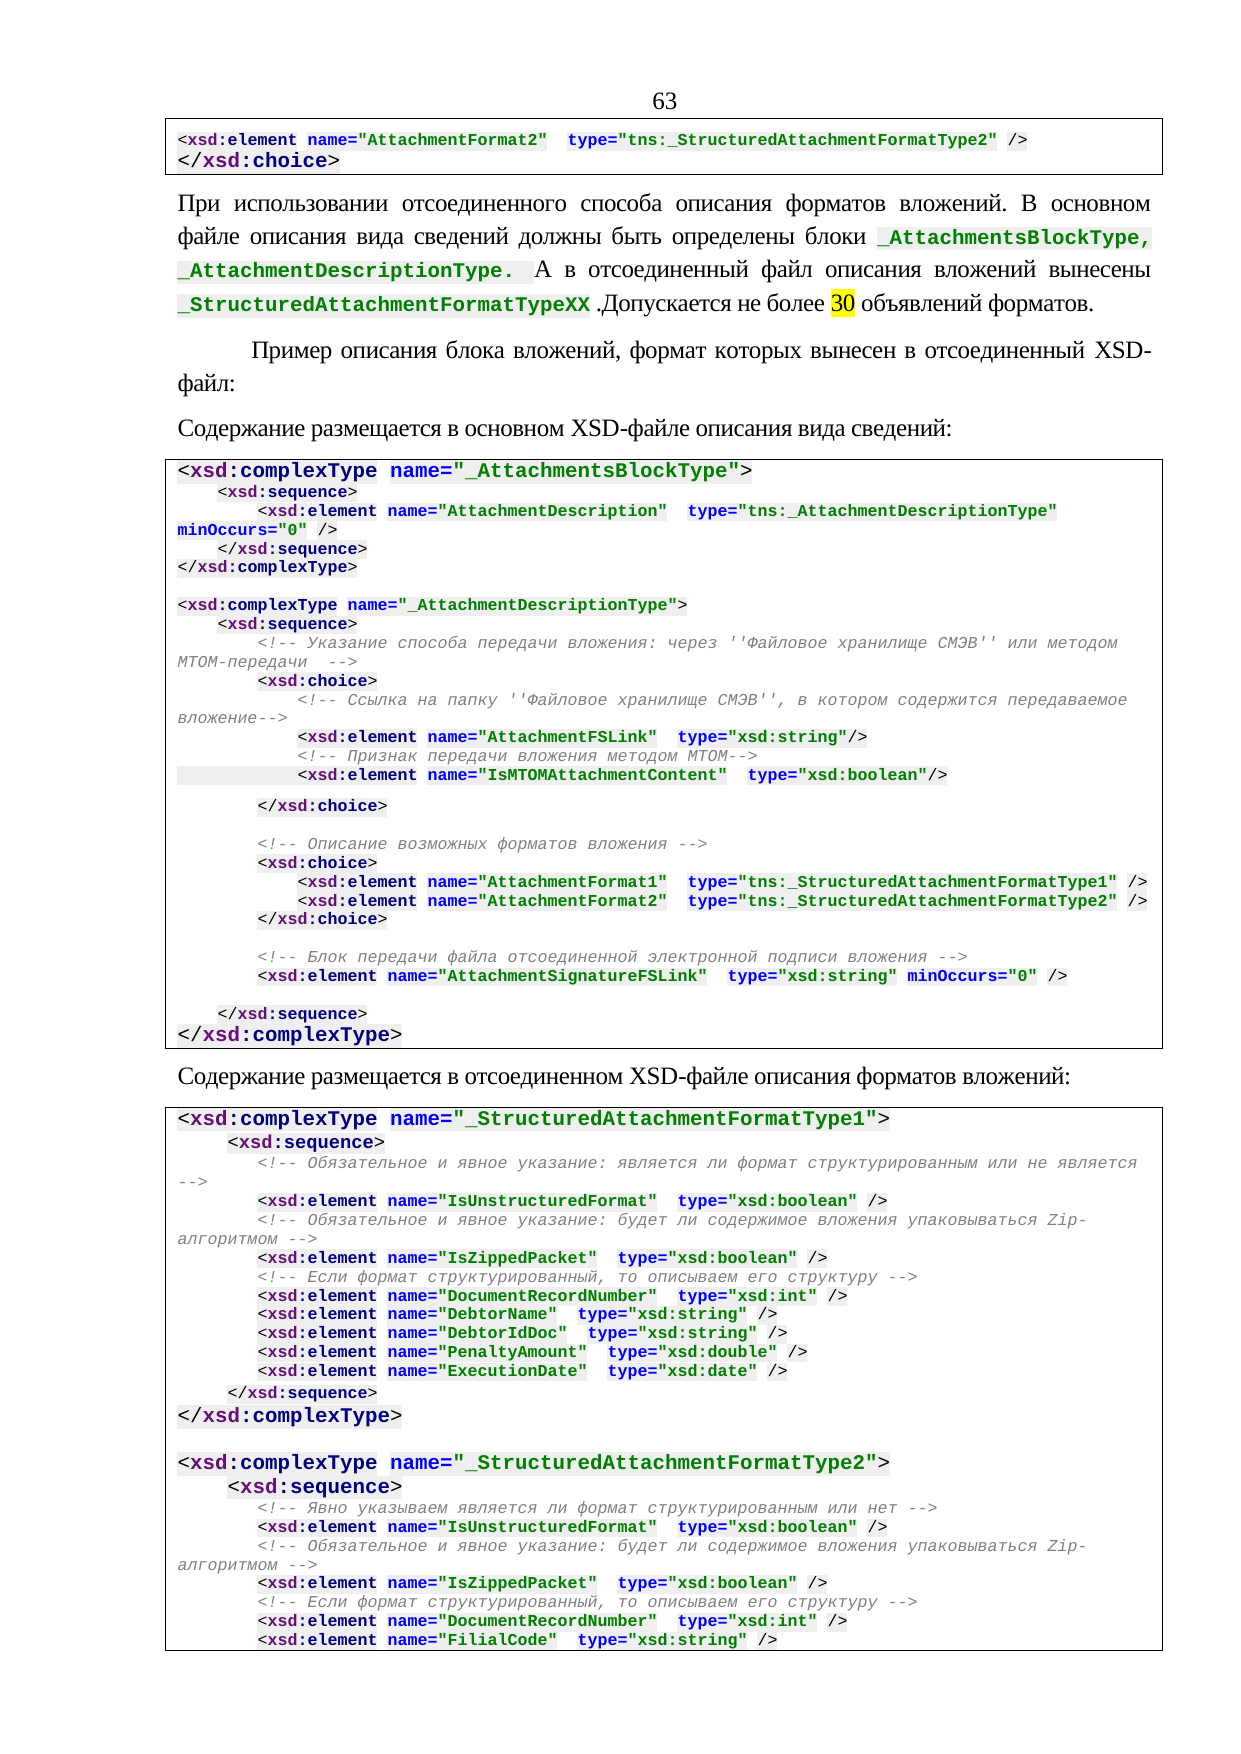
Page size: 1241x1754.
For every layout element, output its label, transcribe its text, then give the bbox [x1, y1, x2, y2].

text При использовании отсоединенного способа описания форматов вложений. В основном файле описания вида сведений должны быть определены блоки _AttachmentsBlockType, _AttachmentDescriptionType. А в отсоединенный файл описания вложений вынесены _StructuredAttachmentFormatTypeXX .Допускается не более 30 объявлений форматов. [177, 188, 1152, 318]
text Содержание размещается в основном XSD-файле описания вида сведений: [177, 413, 1152, 442]
table_header <xsd:complexType name="_AttachmentsBlockType"> <xsd:sequence> <xsd:element name="AttachmentDescription" type="tns:_AttachmentDescriptionType" minOccurs="0" /> </xsd:sequence> </xsd:complexType> <xsd:complexType name="_AttachmentDescriptionType"> <xsd:sequence> <!-- Указание способа передачи вложения: через ''Файловое хранилище СМЭВ'' или методом MTOM-передачи --> <xsd:choice> <!-- Ссылка на папку ''Файловое хранилище СМЭВ'', в котором содержится передаваемое вложение--> <xsd:element name="AttachmentFSLink" type="xsd:string"/> <!-- Признак передачи вложения методом MTOM--> <xsd:element name="IsMTOMAttachmentContent" type="xsd:boolean"/> </xsd:choice> <!-- Описание возможных форматов вложения --> <xsd:choice> <xsd:element name="AttachmentFormat1" type="tns:_StructuredAttachmentFormatType1" /> <xsd:element name="AttachmentFormat2" type="tns:_StructuredAttachmentFormatType2" /> </xsd:choice> <!-- Блок передачи файла отсоединенной электронной подписи вложения --> <xsd:element name="AttachmentSignatureFSLink" type="xsd:string" minOccurs="0" /> </xsd:sequence> </xsd:complexType> [166, 460, 1162, 1048]
table_header <xsd:element name="AttachmentFormat2" type="tns:_StructuredAttachmentFormatType2" /> </xsd:choice> [166, 119, 1162, 174]
text Содержание размещается в отсоединенном XSD-файле описания форматов вложений: [177, 1061, 1152, 1090]
text Пример описания блока вложений, формат которых вынесен в отсоединенный XSD-файл: [177, 335, 1152, 397]
